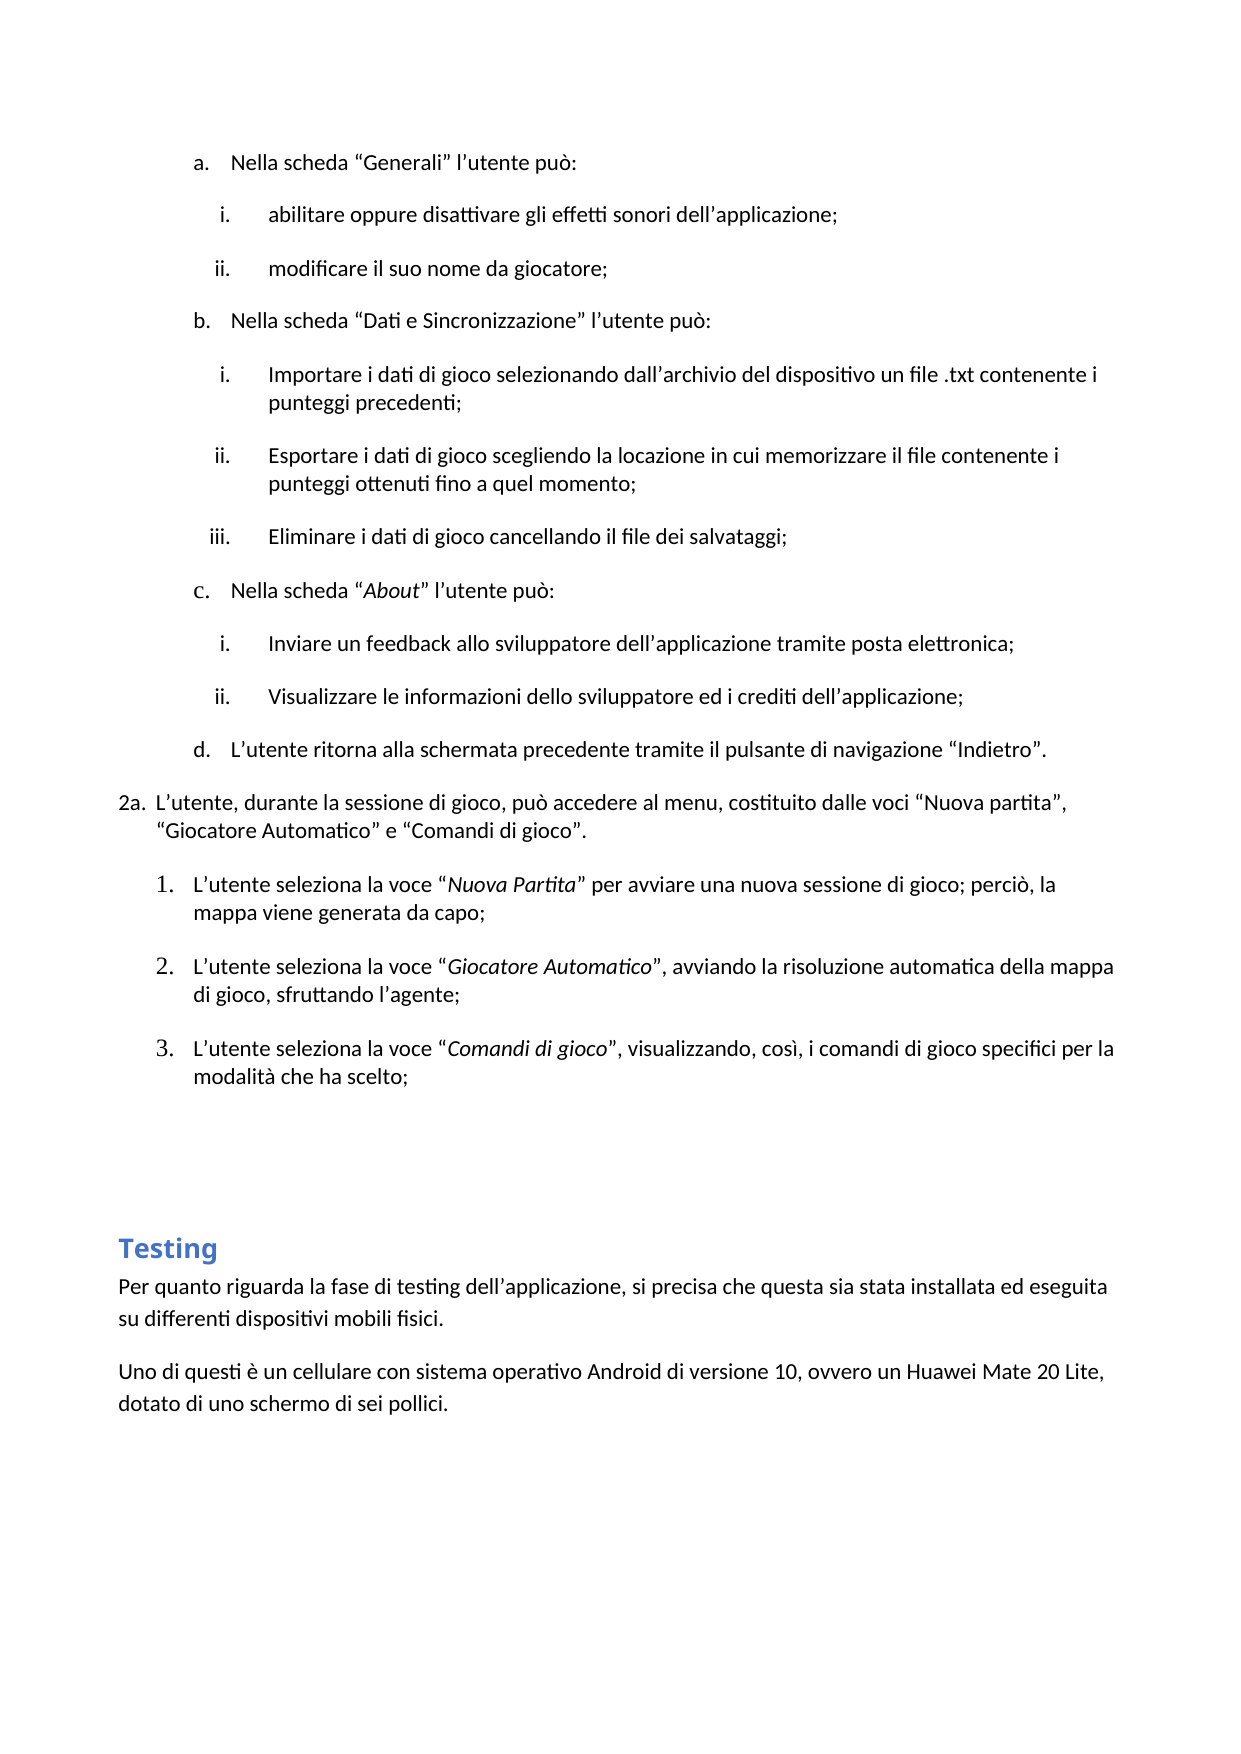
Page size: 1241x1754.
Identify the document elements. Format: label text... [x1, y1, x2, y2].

list Inviare un feedback allo sviluppatore dell’applicazione tramite posta elettronica; [231, 629, 1122, 657]
list Visualizzare le informazioni dello sviluppatore ed i crediti dell’applicazione; [231, 682, 1122, 710]
list Esportare i dati di gioco scegliendo la locazione in cui memorizzare il file contenente i punteggi ottenuti fino a quel momento; [231, 441, 1122, 497]
list Importare i dati di gioco selezionando dall’archivio del dispositivo un file .txt contenente i punteggi precedenti; [231, 360, 1122, 416]
list Nella scheda “Dati e Sincronizzazione” l’utente può: [193, 307, 1122, 335]
list Eliminare i dati di gioco cancellando il file dei salvataggi; [231, 522, 1122, 550]
list L’utente ritorna alla schermata precedente tramite il pulsante di navigazione “Indietro”. [193, 735, 1122, 763]
list modificare il suo nome da giocatore; [231, 254, 1122, 282]
list L’utente seleziona la voce “Comandi di gioco”, visualizzando, così, i comandi di gioco specifici per la modalità che ha scelto; [156, 1033, 1122, 1090]
list L’utente seleziona la voce “Nuova Partita” per avviare una nuova sessione di gioco; perciò, la mappa viene generata da capo; [156, 869, 1122, 926]
text Uno di questi è un cellulare con sistema operativo Android di versione 10, ovvero un Huawei Mate 20 Lite, dotato di uno schermo di sei pollici. [118, 1357, 1122, 1417]
list abilitare oppure disattivare gli effetti sonori dell’applicazione; [231, 201, 1122, 229]
list Nella scheda “Generali” l’utente può: [193, 148, 1122, 176]
list L’utente seleziona la voce “Giocatore Automatico”, avviando la risoluzione automatica della mappa di gioco, sfruttando l’agente; [156, 951, 1122, 1008]
text Per quanto riguarda la fase di testing dell’applicazione, si precisa che questa sia stata installata ed eseguita su differenti dispositivi mobili fisici. [118, 1272, 1122, 1332]
list L’utente, durante la sessione di gioco, può accedere al menu, costituito dalle voci “Nuova partita”, “Giocatore Automatico” e “Comandi di gioco”. [118, 788, 1122, 844]
list Nella scheda “About” l’utente può: [193, 575, 1122, 604]
subtitle Testing [118, 1229, 1122, 1266]
